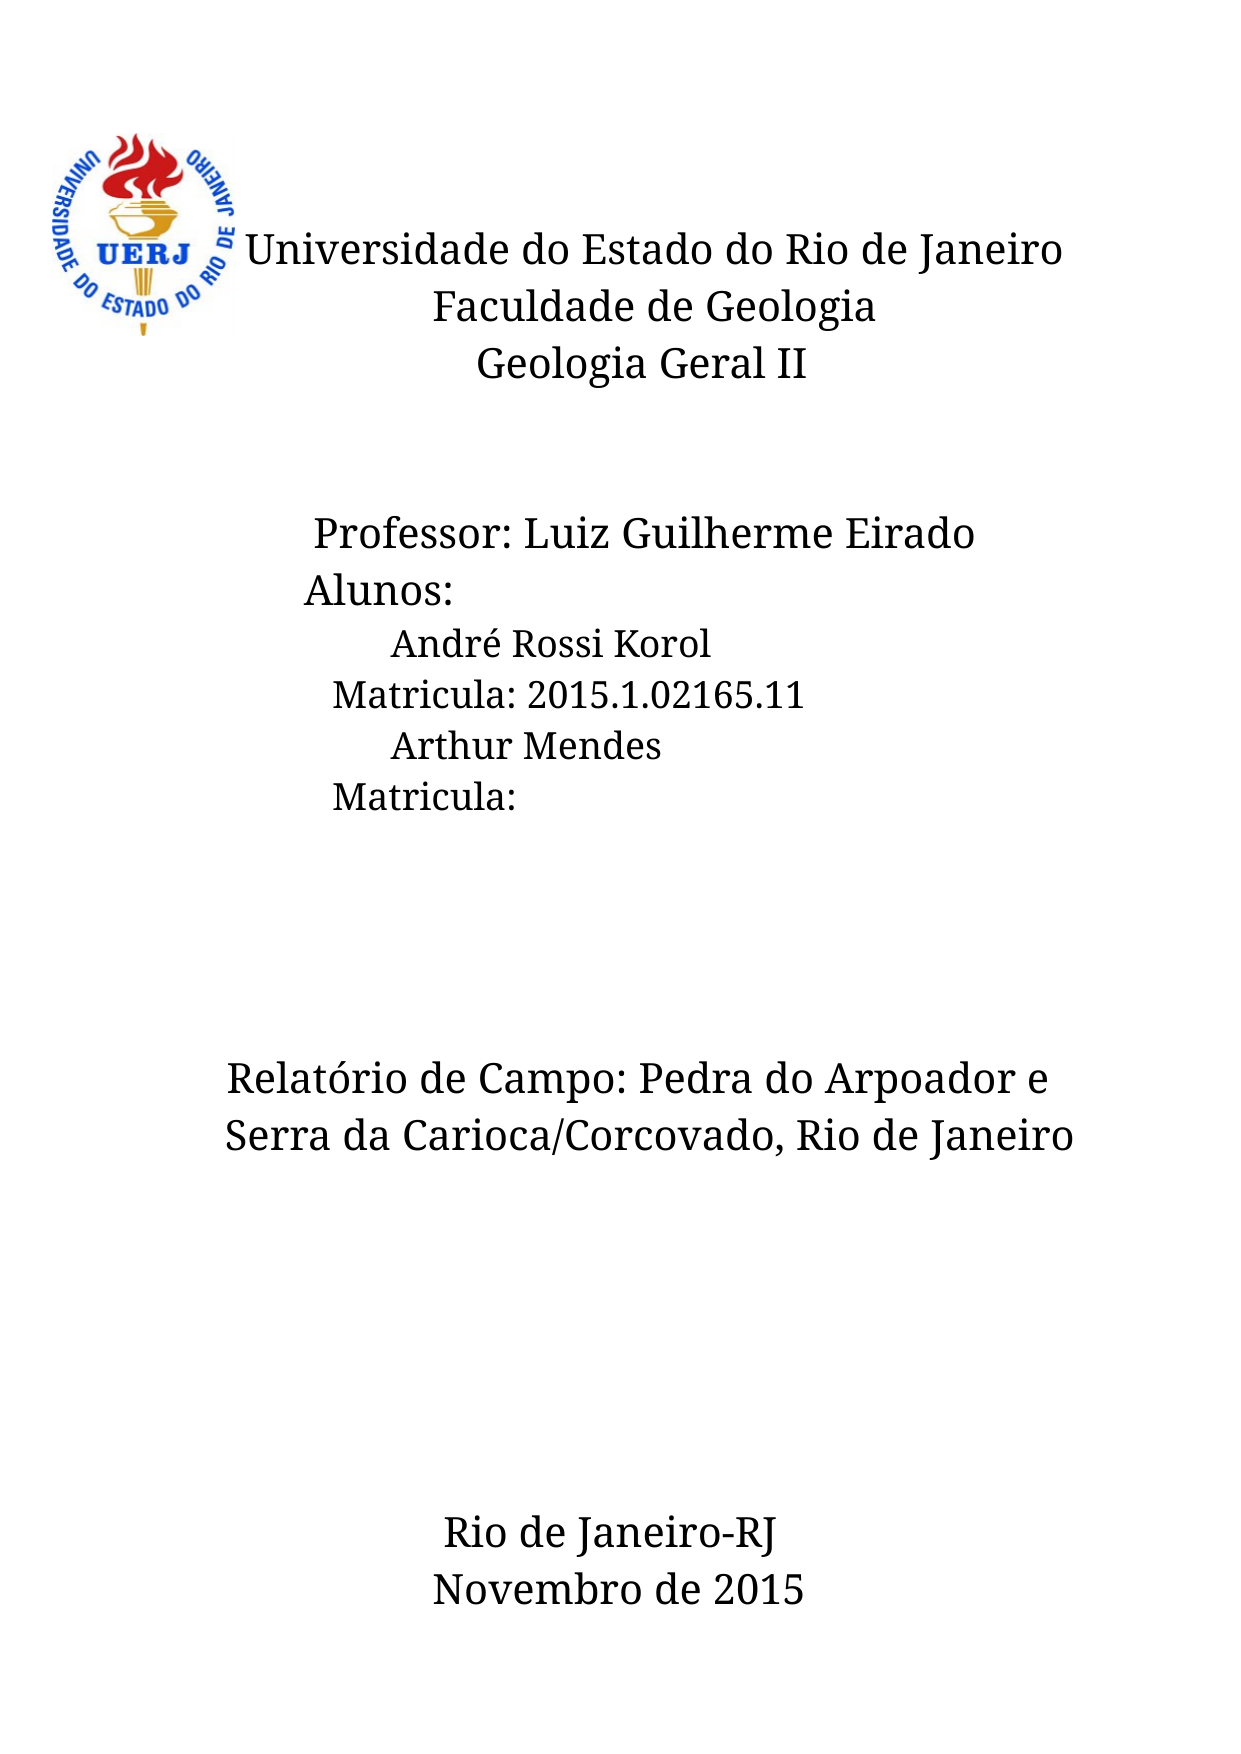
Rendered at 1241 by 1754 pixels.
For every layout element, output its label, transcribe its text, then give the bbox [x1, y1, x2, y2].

text Geologia Geral II [118, 334, 1122, 391]
text Arthur Mendes [118, 720, 1122, 771]
text Novembro de 2015 [118, 1560, 1122, 1617]
picture [39, 127, 250, 342]
text Matricula: [118, 771, 1122, 822]
text Faculdade de Geologia [250, 277, 1122, 334]
text Matricula: 2015.1.02165.11 [118, 669, 1122, 720]
text Professor: Luiz Guilherme Eirado [118, 504, 1122, 561]
text André Rossi Korol [118, 618, 1122, 669]
text Rio de Janeiro-RJ [118, 1503, 1122, 1560]
text Relatório de Campo: Pedra do Arpoador e Serra da Carioca/Corcovado, Rio de Janeiro [118, 1049, 1122, 1162]
text Universidade do Estado do Rio de Janeiro [250, 220, 1122, 277]
text Alunos: [118, 561, 1122, 618]
